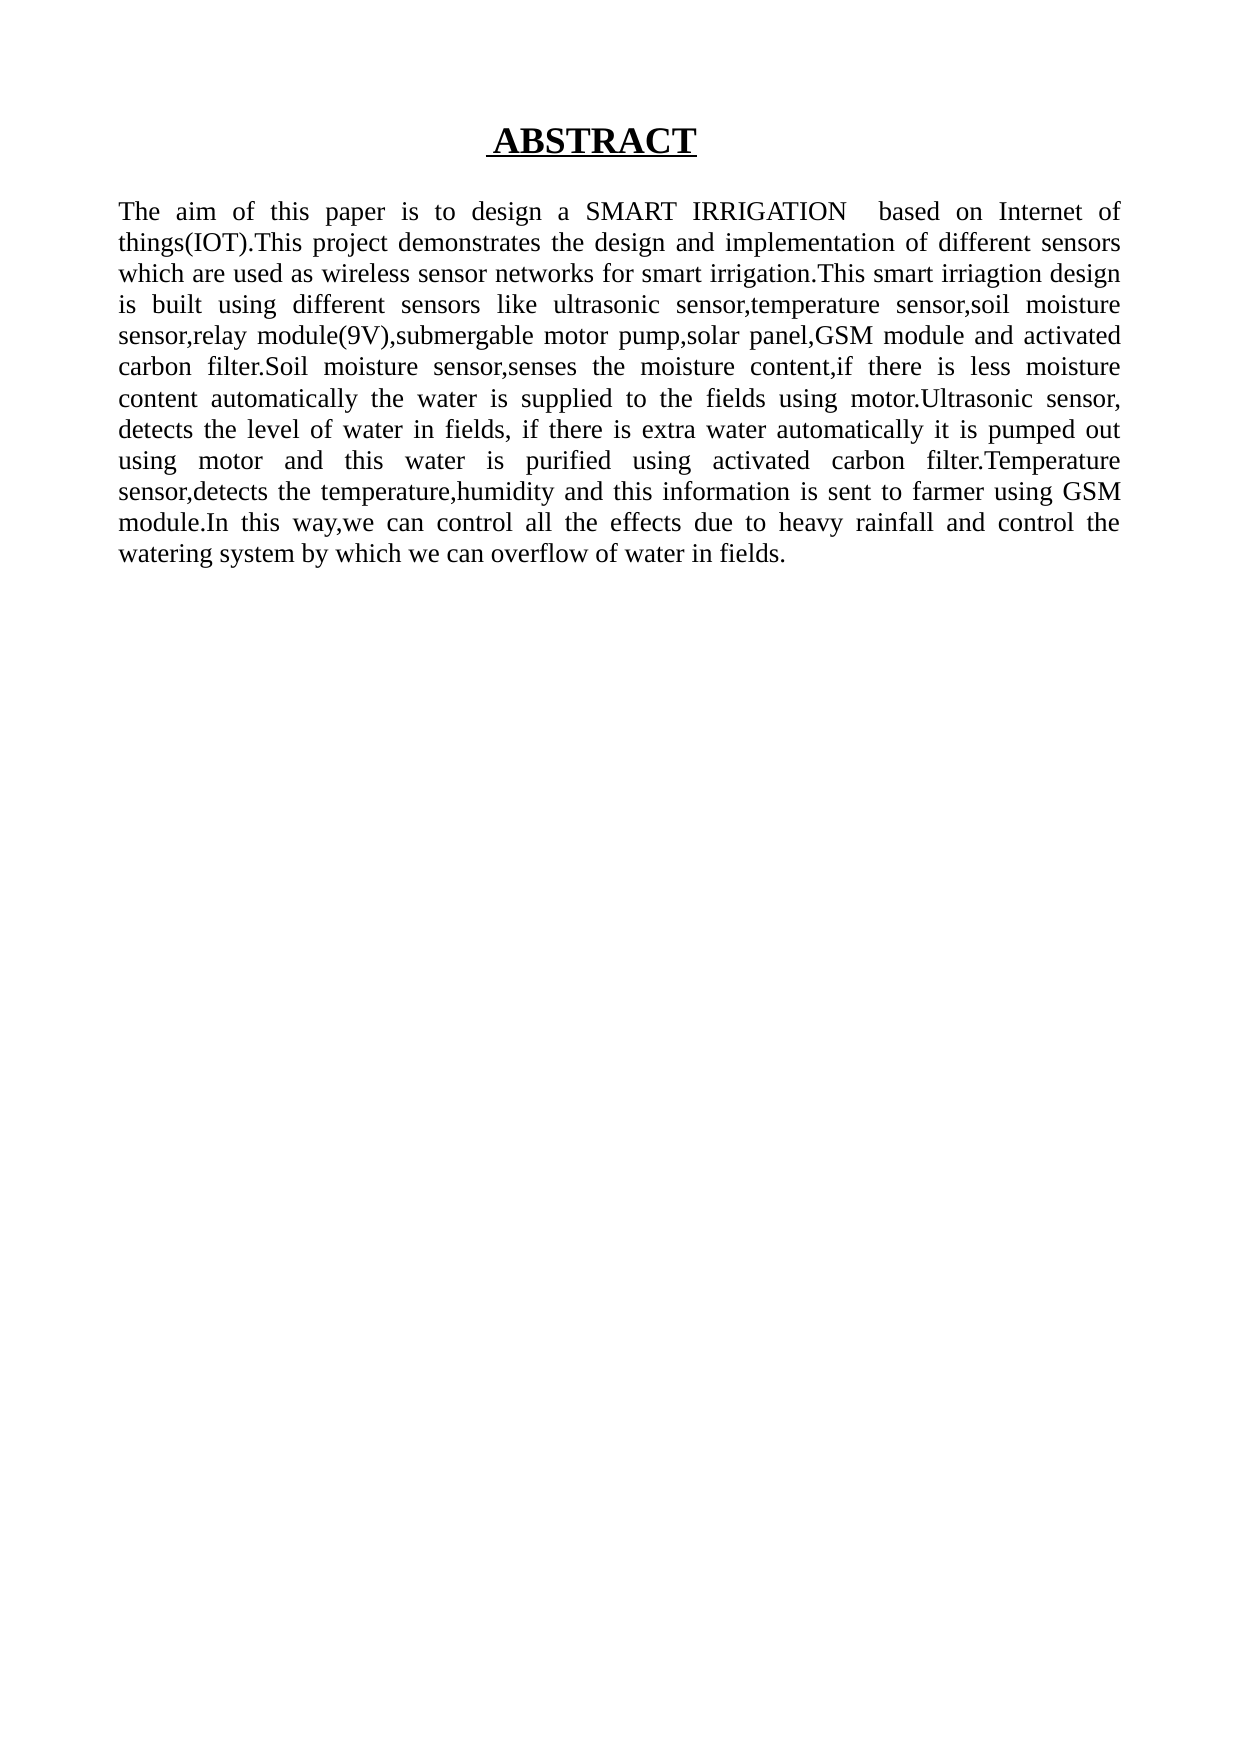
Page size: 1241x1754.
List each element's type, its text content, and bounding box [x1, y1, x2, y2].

text The aim of this paper is to design a SMART IRRIGATION based on Internet of things(IOT).This project demonstrates the design and implementation of different sensors which are used as wireless sensor networks for smart irrigation.This smart irriagtion design is built using different sensors like ultrasonic sensor,temperature sensor,soil moisture sensor,relay module(9V),submergable motor pump,solar panel,GSM module and activated carbon filter.Soil moisture sensor,senses the moisture content,if there is less moisture content automatically the water is supplied to the fields using motor.Ultrasonic sensor, detects the level of water in fields, if there is extra water automatically it is pumped out using motor and this water is purified using activated carbon filter.Temperature sensor,detects the temperature,humidity and this information is sent to farmer using GSM module.In this way,we can control all the effects due to heavy rainfall and control the watering system by which we can overflow of water in fields. [118, 195, 1122, 568]
text ABSTRACT [118, 118, 1122, 161]
